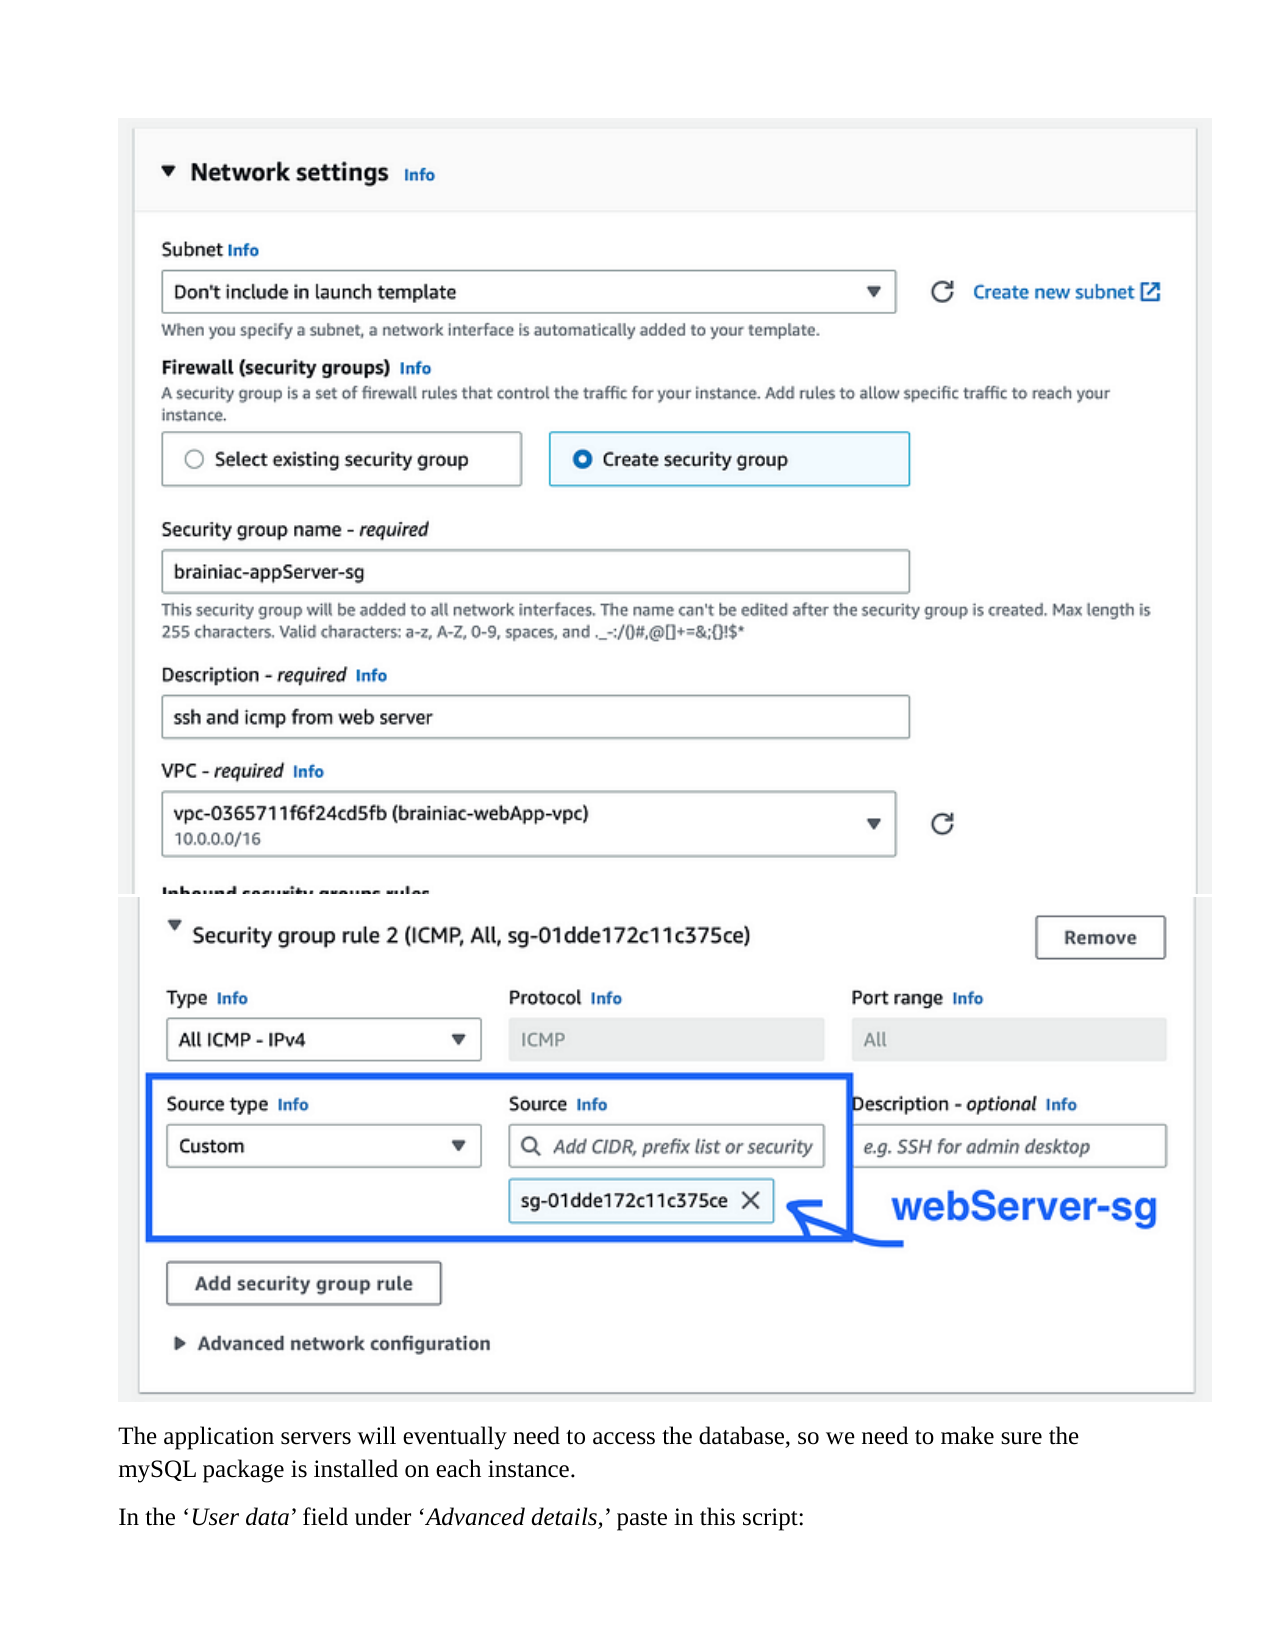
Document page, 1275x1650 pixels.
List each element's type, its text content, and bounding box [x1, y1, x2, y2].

picture [118, 118, 1212, 894]
text In the ‘User data’ field under ‘Advanced details,’ paste in this script: [118, 1502, 1157, 1530]
text The application servers will eventually need to access the database, so we need to make sure the mySQL package is installed on each instance. [118, 1421, 1157, 1483]
picture [118, 897, 1212, 1402]
